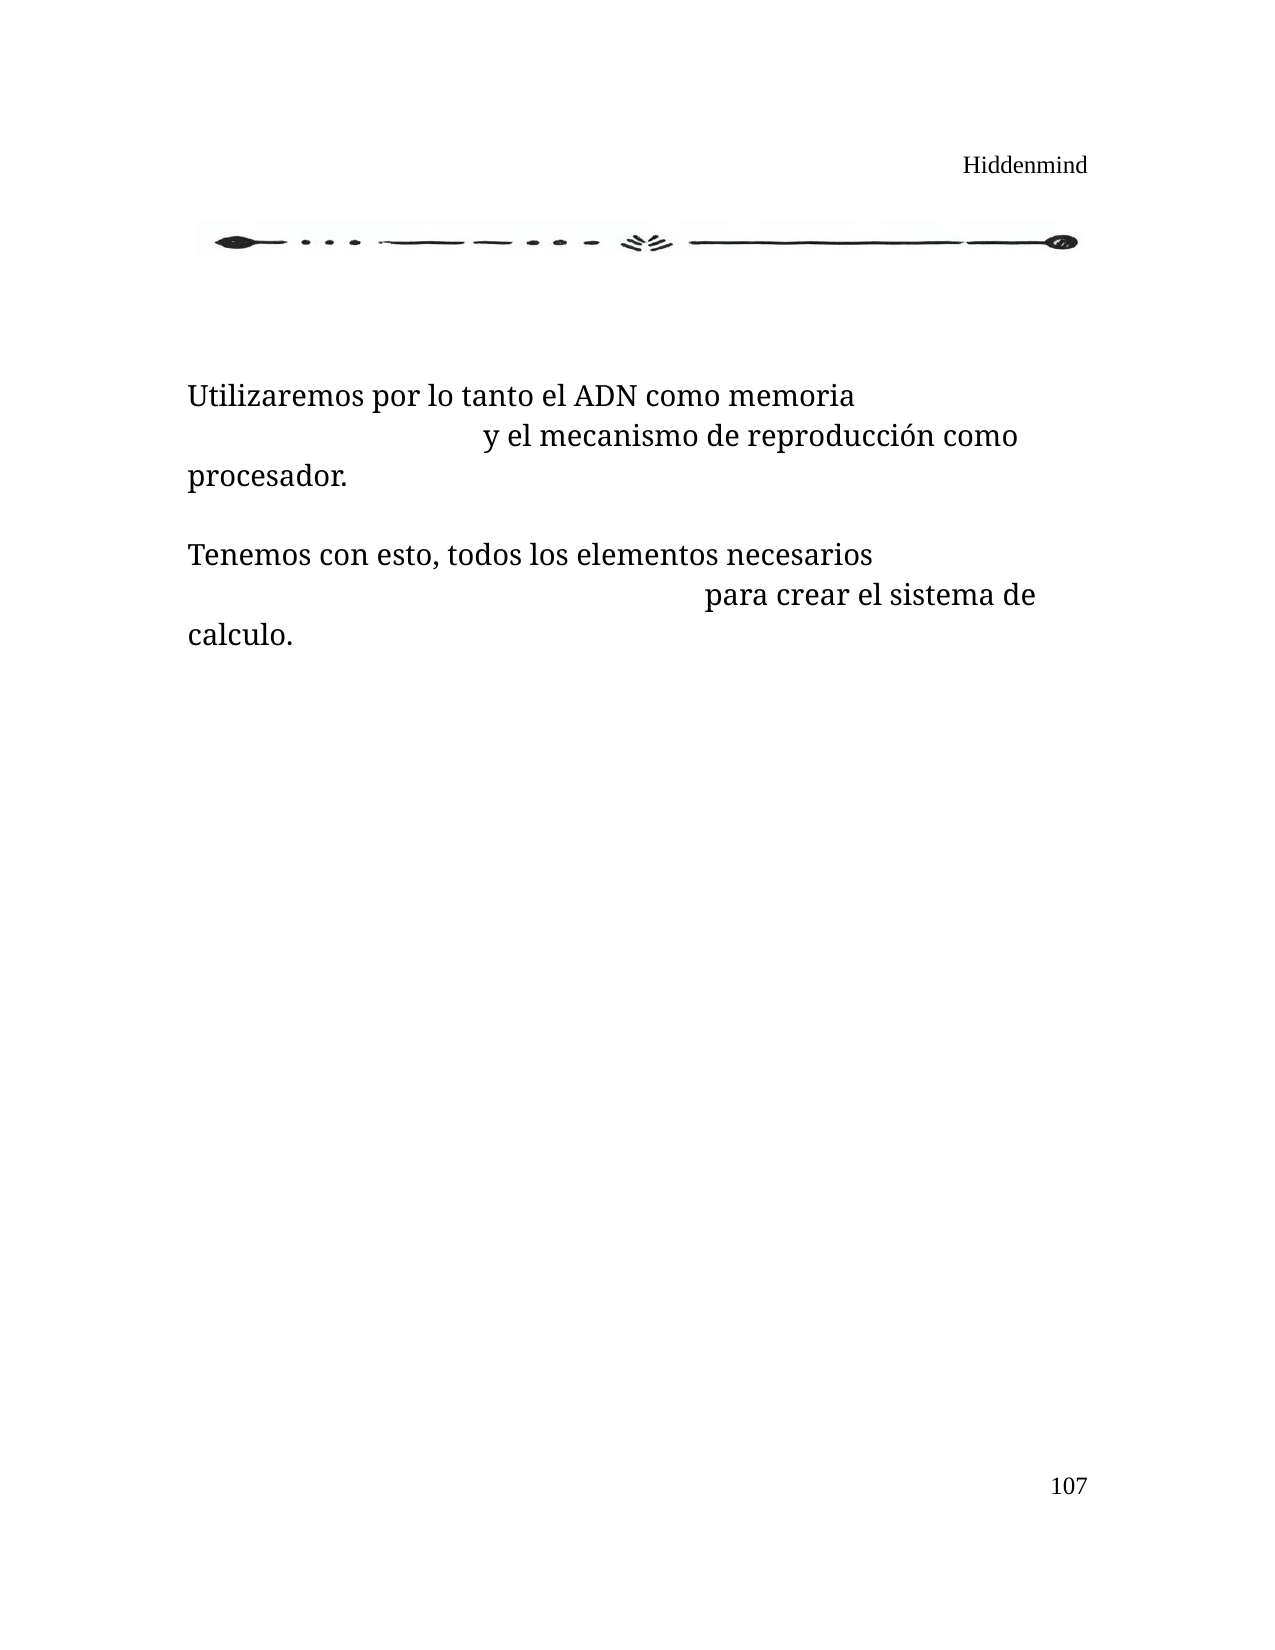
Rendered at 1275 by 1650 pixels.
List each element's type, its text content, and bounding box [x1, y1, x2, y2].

text para crear el sistema de calculo. [187, 574, 1087, 653]
text Utilizaremos por lo tanto el ADN como memoria [187, 376, 1087, 415]
text Tenemos con esto, todos los elementos necesarios [187, 534, 1087, 574]
text y el mecanismo de reproducción como procesador. [187, 415, 1087, 495]
picture [198, 220, 1088, 257]
